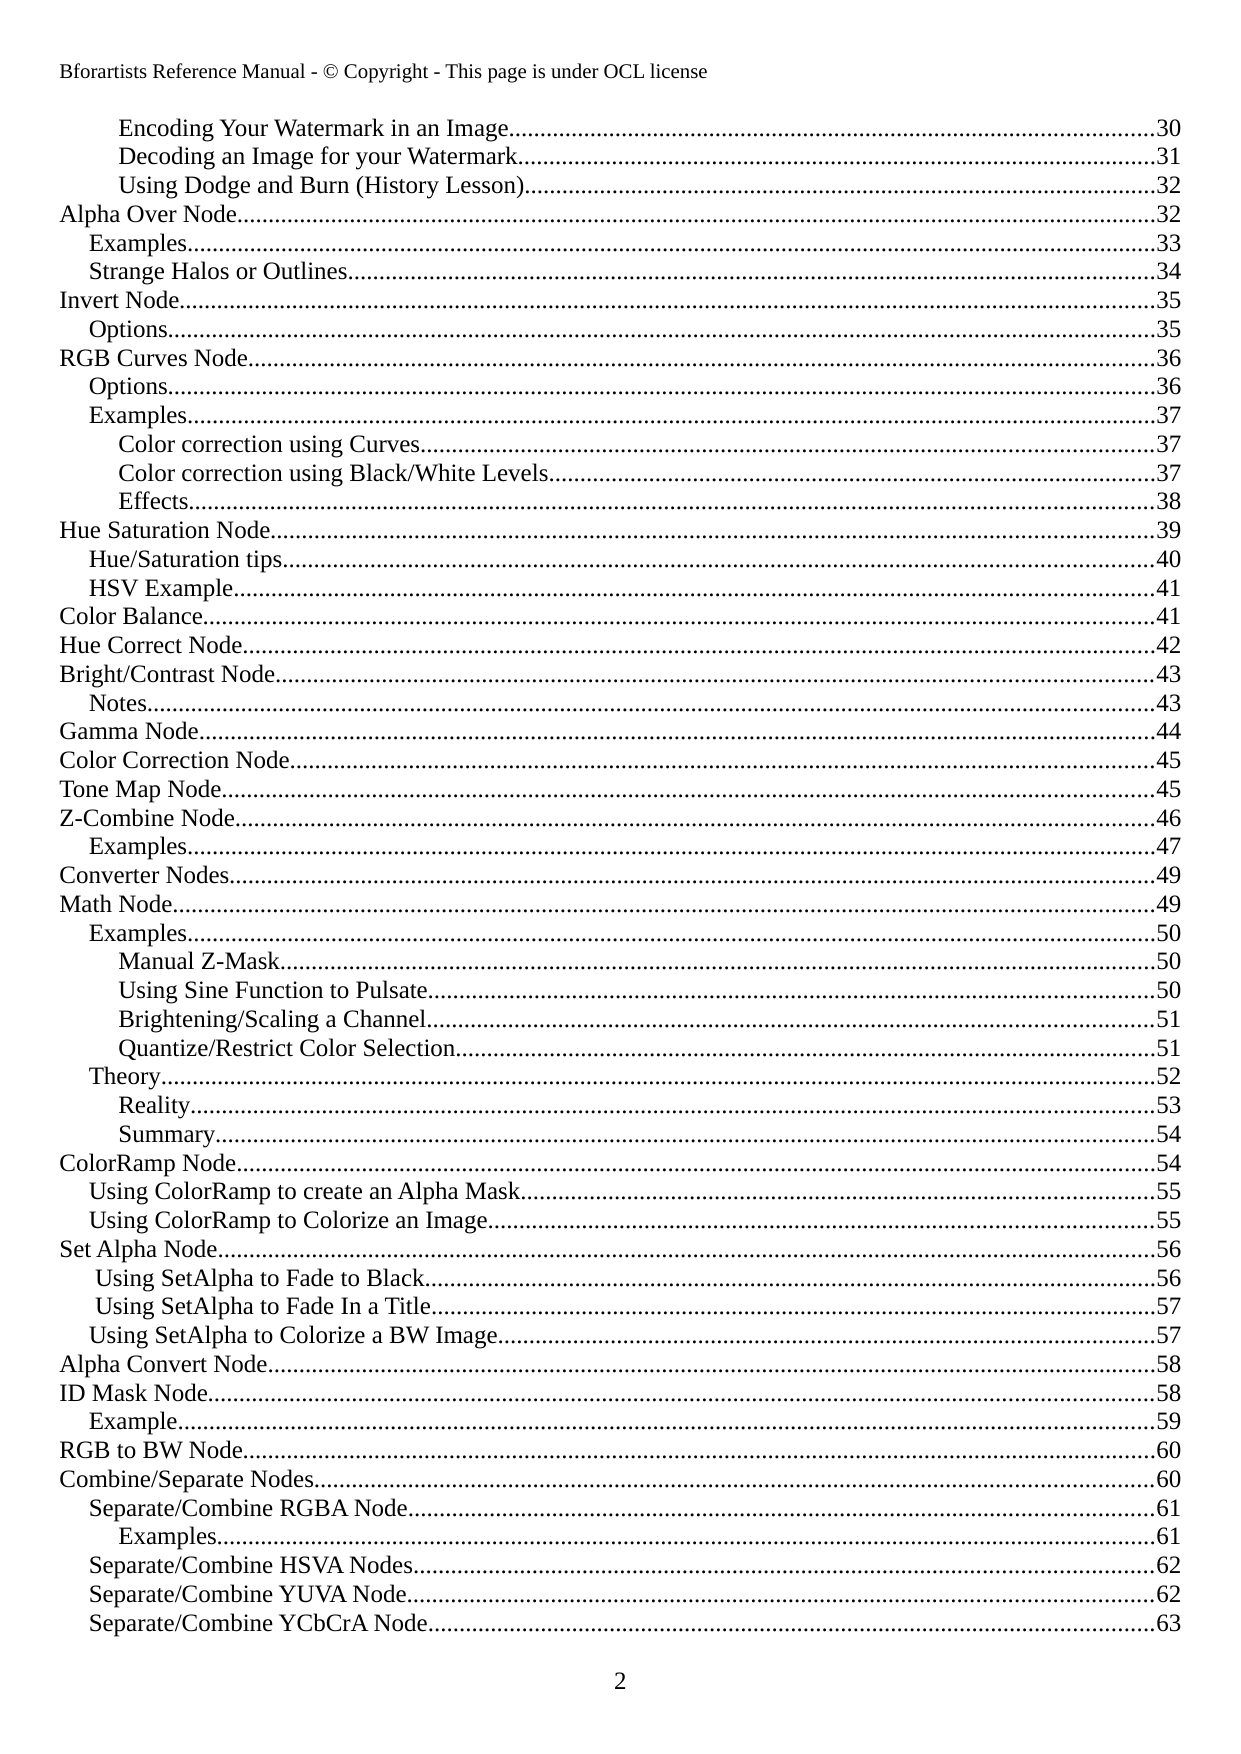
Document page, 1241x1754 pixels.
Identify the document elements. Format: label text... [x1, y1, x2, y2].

text Color Correction Node 45 [59, 745, 1181, 774]
text RGB Curves Node 36 [59, 343, 1181, 371]
text Strange Halos or Outlines 34 [88, 256, 1181, 285]
text Brightening/Scaling a Channel 51 [118, 1004, 1181, 1033]
text Using Sine Function to Pulsate 50 [118, 975, 1181, 1004]
text Math Node 49 [59, 889, 1181, 918]
text Using SetAlpha to Fade In a Title 57 [88, 1291, 1181, 1320]
text Z-Combine Node 46 [59, 803, 1181, 831]
text Manual Z-Mask 50 [118, 946, 1181, 975]
text Effects 38 [118, 486, 1181, 515]
text ID Mask Node 58 [59, 1378, 1181, 1406]
text Hue/Saturation tips 40 [88, 544, 1181, 573]
text RGB to BW Node 60 [59, 1435, 1181, 1464]
text Tone Map Node 45 [59, 774, 1181, 803]
text Bright/Contrast Node 43 [59, 659, 1181, 688]
text Quantize/Restrict Color Selection 51 [118, 1033, 1181, 1061]
text Alpha Over Node 32 [59, 199, 1181, 228]
text Options 36 [88, 371, 1181, 400]
text Examples 37 [88, 400, 1181, 429]
text Examples 50 [88, 918, 1181, 946]
text Color correction using Curves 37 [118, 429, 1181, 458]
text HSV Example 41 [88, 573, 1181, 601]
text Separate/Combine YCbCrA Node 63 [88, 1608, 1181, 1636]
text Color correction using Black/White Levels 37 [118, 458, 1181, 486]
text Examples 61 [118, 1521, 1181, 1550]
text Separate/Combine HSVA Nodes 62 [88, 1550, 1181, 1579]
text Example 59 [88, 1406, 1181, 1435]
text Using Dodge and Burn (History Lesson) 32 [118, 170, 1181, 199]
text Decoding an Image for your Watermark 31 [118, 141, 1181, 170]
text Set Alpha Node 56 [59, 1234, 1181, 1263]
text Notes 43 [88, 688, 1181, 716]
text Combine/Separate Nodes 60 [59, 1464, 1181, 1493]
text Using SetAlpha to Colorize a BW Image 57 [88, 1320, 1181, 1349]
text Using ColorRamp to create an Alpha Mask 55 [88, 1176, 1181, 1205]
text Theory 52 [88, 1061, 1181, 1090]
text Color Balance 41 [59, 601, 1181, 630]
text Alpha Convert Node 58 [59, 1349, 1181, 1378]
text Converter Nodes 49 [59, 860, 1181, 889]
text Invert Node 35 [59, 285, 1181, 314]
text Hue Saturation Node 39 [59, 515, 1181, 544]
text ColorRamp Node 54 [59, 1148, 1181, 1176]
text Examples 47 [88, 831, 1181, 860]
text Using SetAlpha to Fade to Black 56 [88, 1263, 1181, 1291]
text Encoding Your Watermark in an Image 30 [118, 113, 1181, 141]
text Hue Correct Node 42 [59, 630, 1181, 659]
text Separate/Combine RGBA Node 61 [88, 1493, 1181, 1521]
text Separate/Combine YUVA Node 62 [88, 1579, 1181, 1608]
text Options 35 [88, 314, 1181, 343]
text Reality 53 [118, 1090, 1181, 1119]
text Examples 33 [88, 228, 1181, 256]
text Using ColorRamp to Colorize an Image 55 [88, 1205, 1181, 1234]
text Summary 54 [118, 1119, 1181, 1148]
text Gamma Node 44 [59, 716, 1181, 745]
